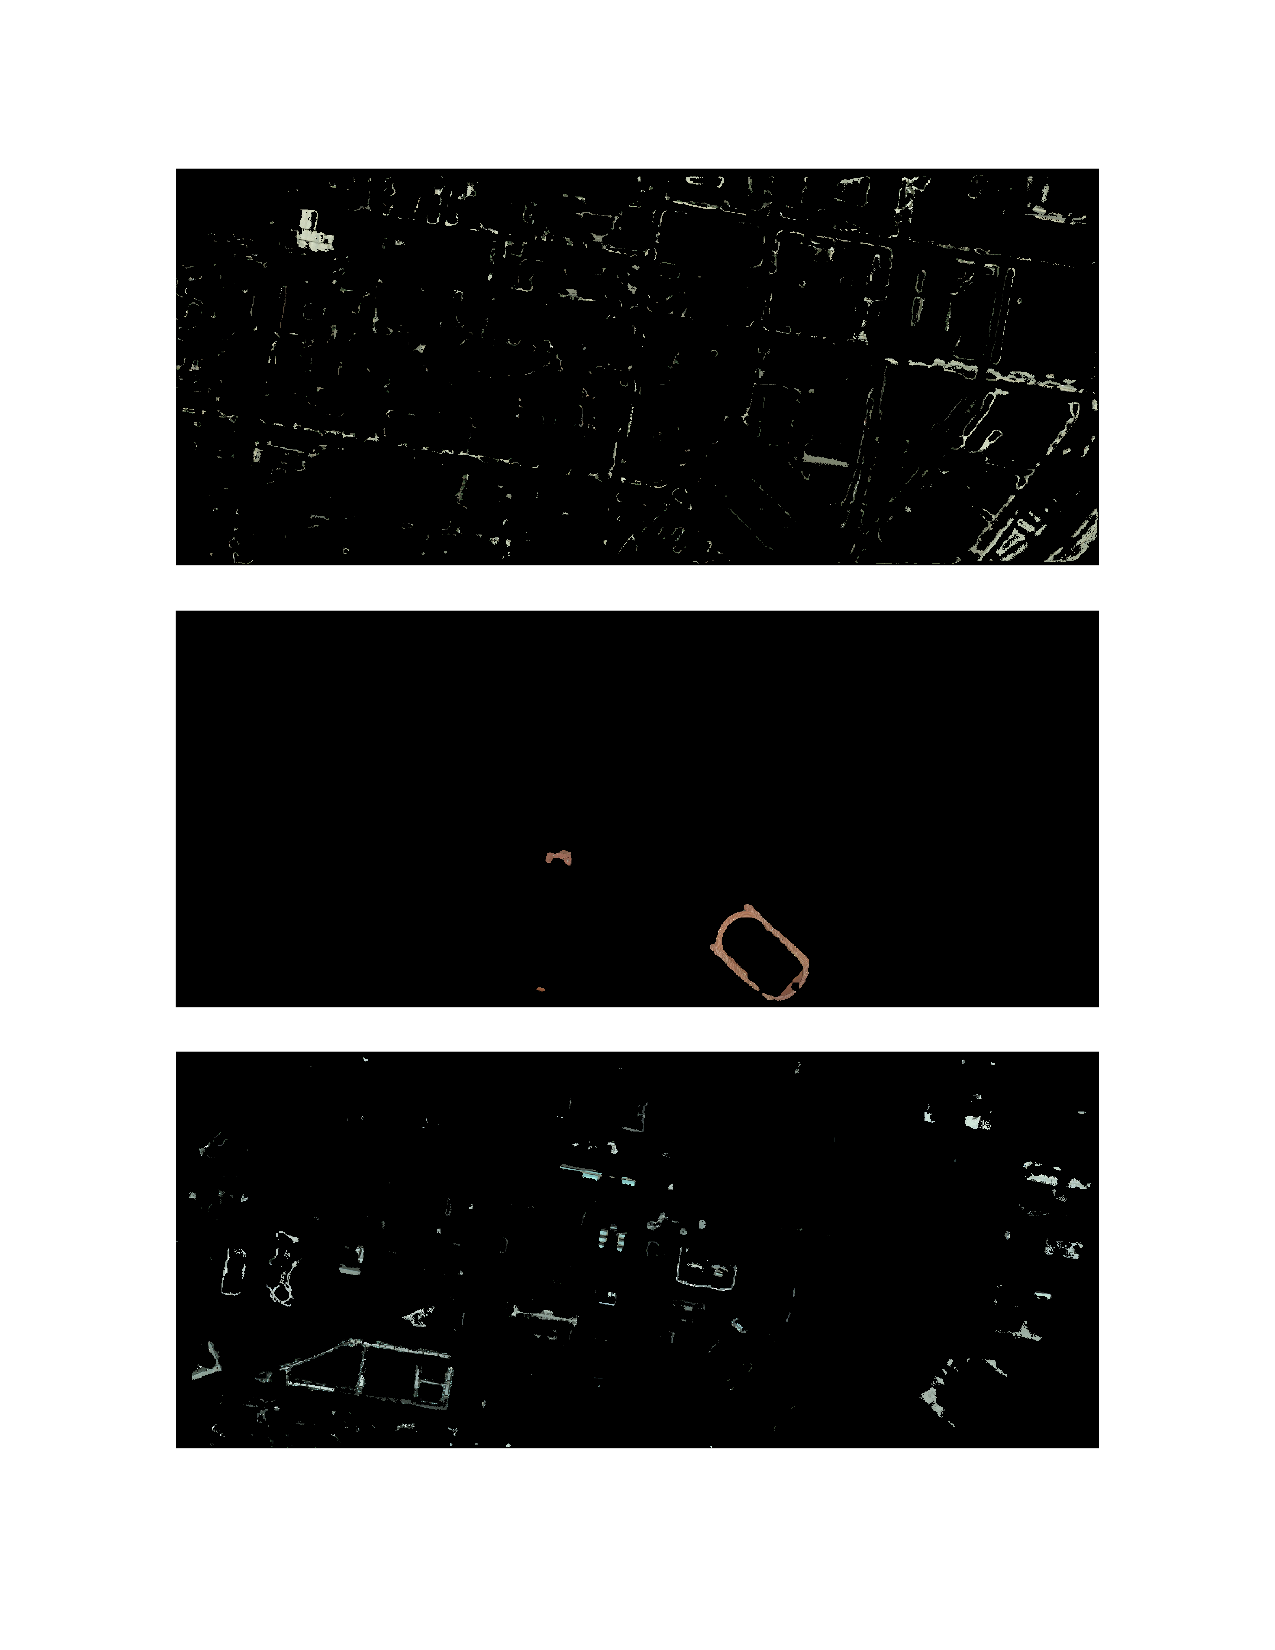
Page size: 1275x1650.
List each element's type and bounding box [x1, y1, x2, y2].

picture [174, 1050, 1101, 1449]
picture [175, 608, 1100, 1008]
picture [174, 167, 1101, 566]
